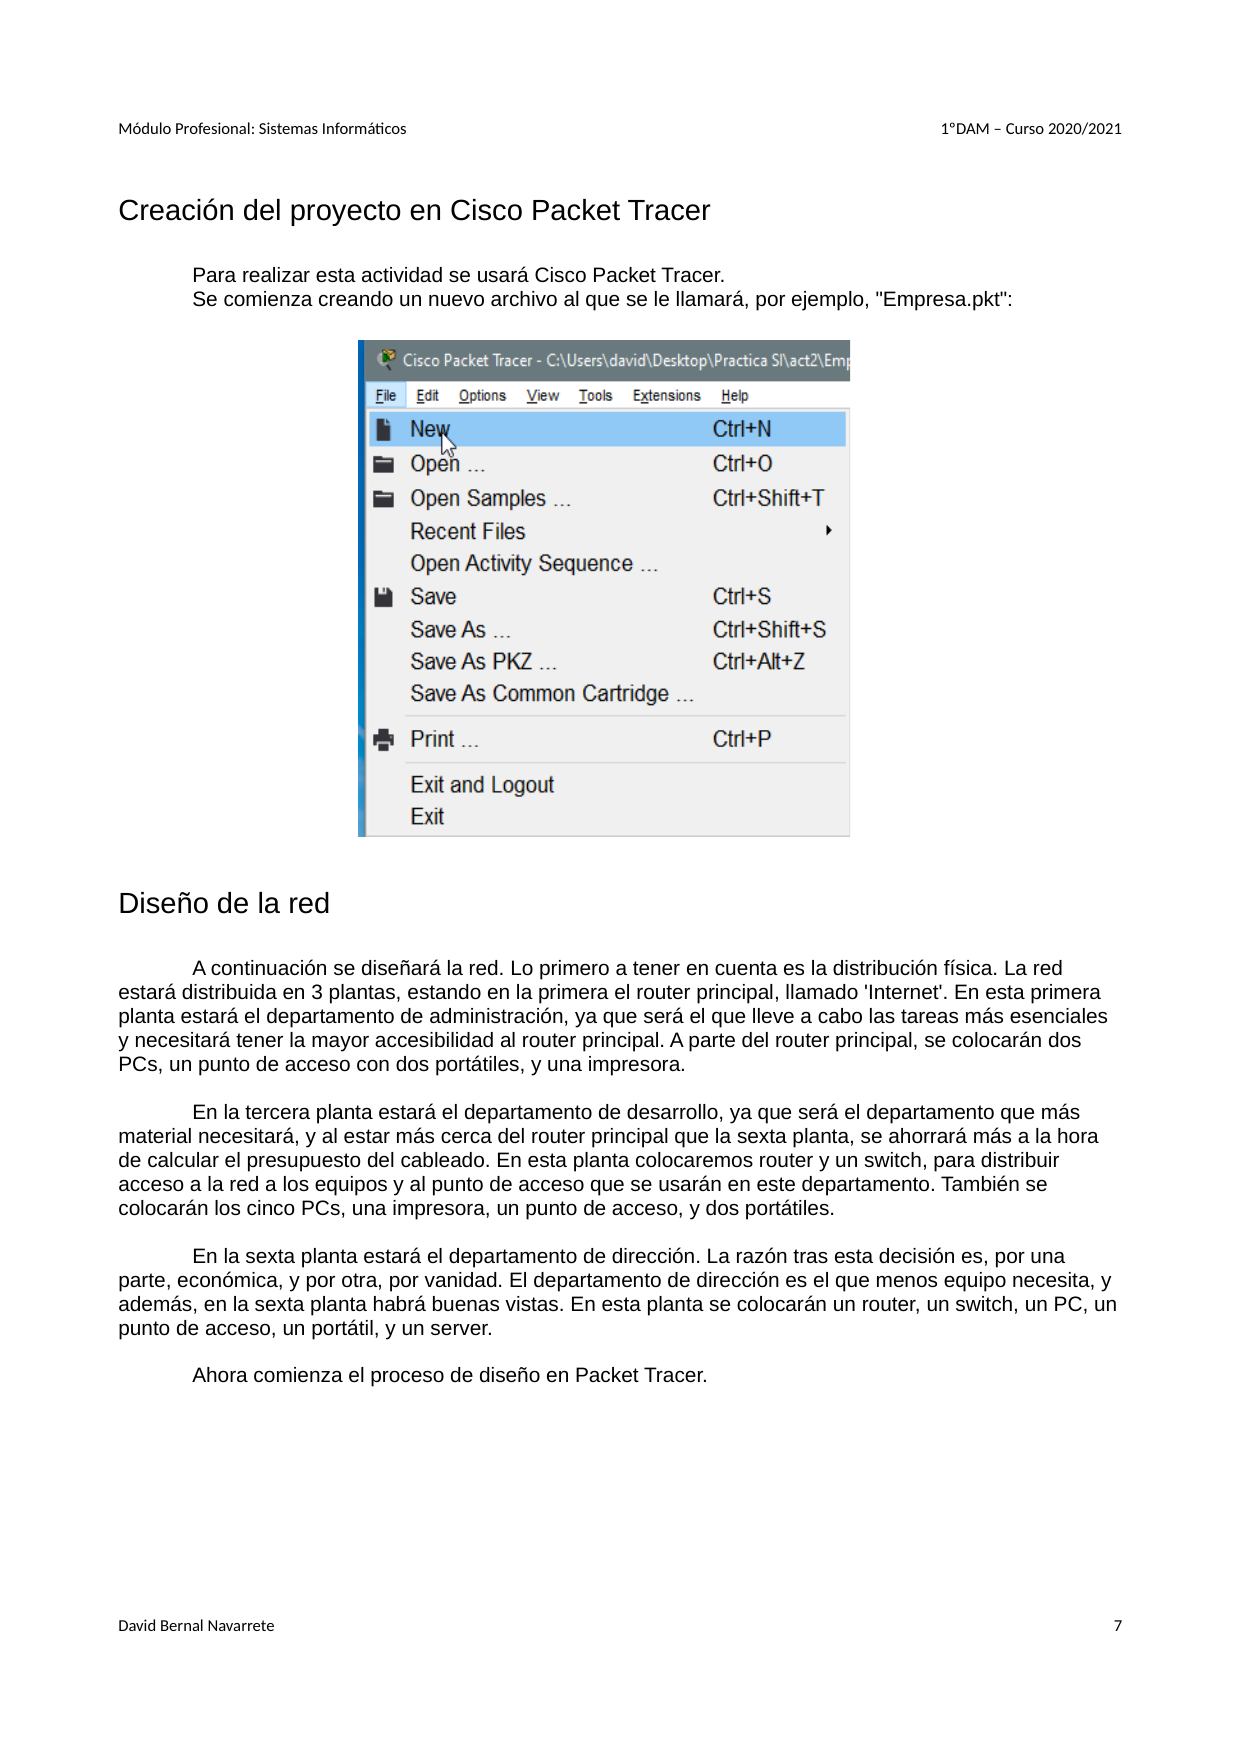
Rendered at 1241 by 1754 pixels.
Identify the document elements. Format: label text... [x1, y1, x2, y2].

text Se comienza creando un nuevo archivo al que se le llamará, por ejemplo, "Empresa.pkt": [118, 287, 1122, 311]
text A continuación se diseñará la red. Lo primero a tener en cuenta es la distribución física. La red estará distribuida en 3 plantas, estando en la primera el router principal, llamado 'Internet'. En esta primera planta estará el departamento de administración, ya que será el que lleve a cabo las tareas más esenciales y necesitará tener la mayor accesibilidad al router principal. A parte del router principal, se colocarán dos PCs, un punto de acceso con dos portátiles, y una impresora. [118, 956, 1122, 1076]
text Para realizar esta actividad se usará Cisco Packet Tracer. [118, 263, 1122, 287]
text En la tercera planta estará el departamento de desarrollo, ya que será el departamento que más material necesitará, y al estar más cerca del router principal que la sexta planta, se ahorrará más a la hora de calcular el presupuesto del cableado. En esta planta colocaremos router y un switch, para distribuir acceso a la red a los equipos y al punto de acceso que se usarán en este departamento. También se colocarán los cinco PCs, una impresora, un punto de acceso, y dos portátiles. [118, 1100, 1122, 1219]
text En la sexta planta estará el departamento de dirección. La razón tras esta decisión es, por una parte, económica, y por otra, por vanidad. El departamento de dirección es el que menos equipo necesita, y además, en la sexta planta habrá buenas vistas. En esta planta se colocarán un router, un switch, un PC, un punto de acceso, un portátil, y un server. [118, 1243, 1122, 1339]
picture [358, 340, 851, 837]
subtitle Diseño de la red [118, 886, 1122, 919]
subtitle Creación del proyecto en Cisco Packet Tracer [118, 193, 1122, 226]
text Ahora comienza el proceso de diseño en Packet Tracer. [118, 1363, 1122, 1387]
